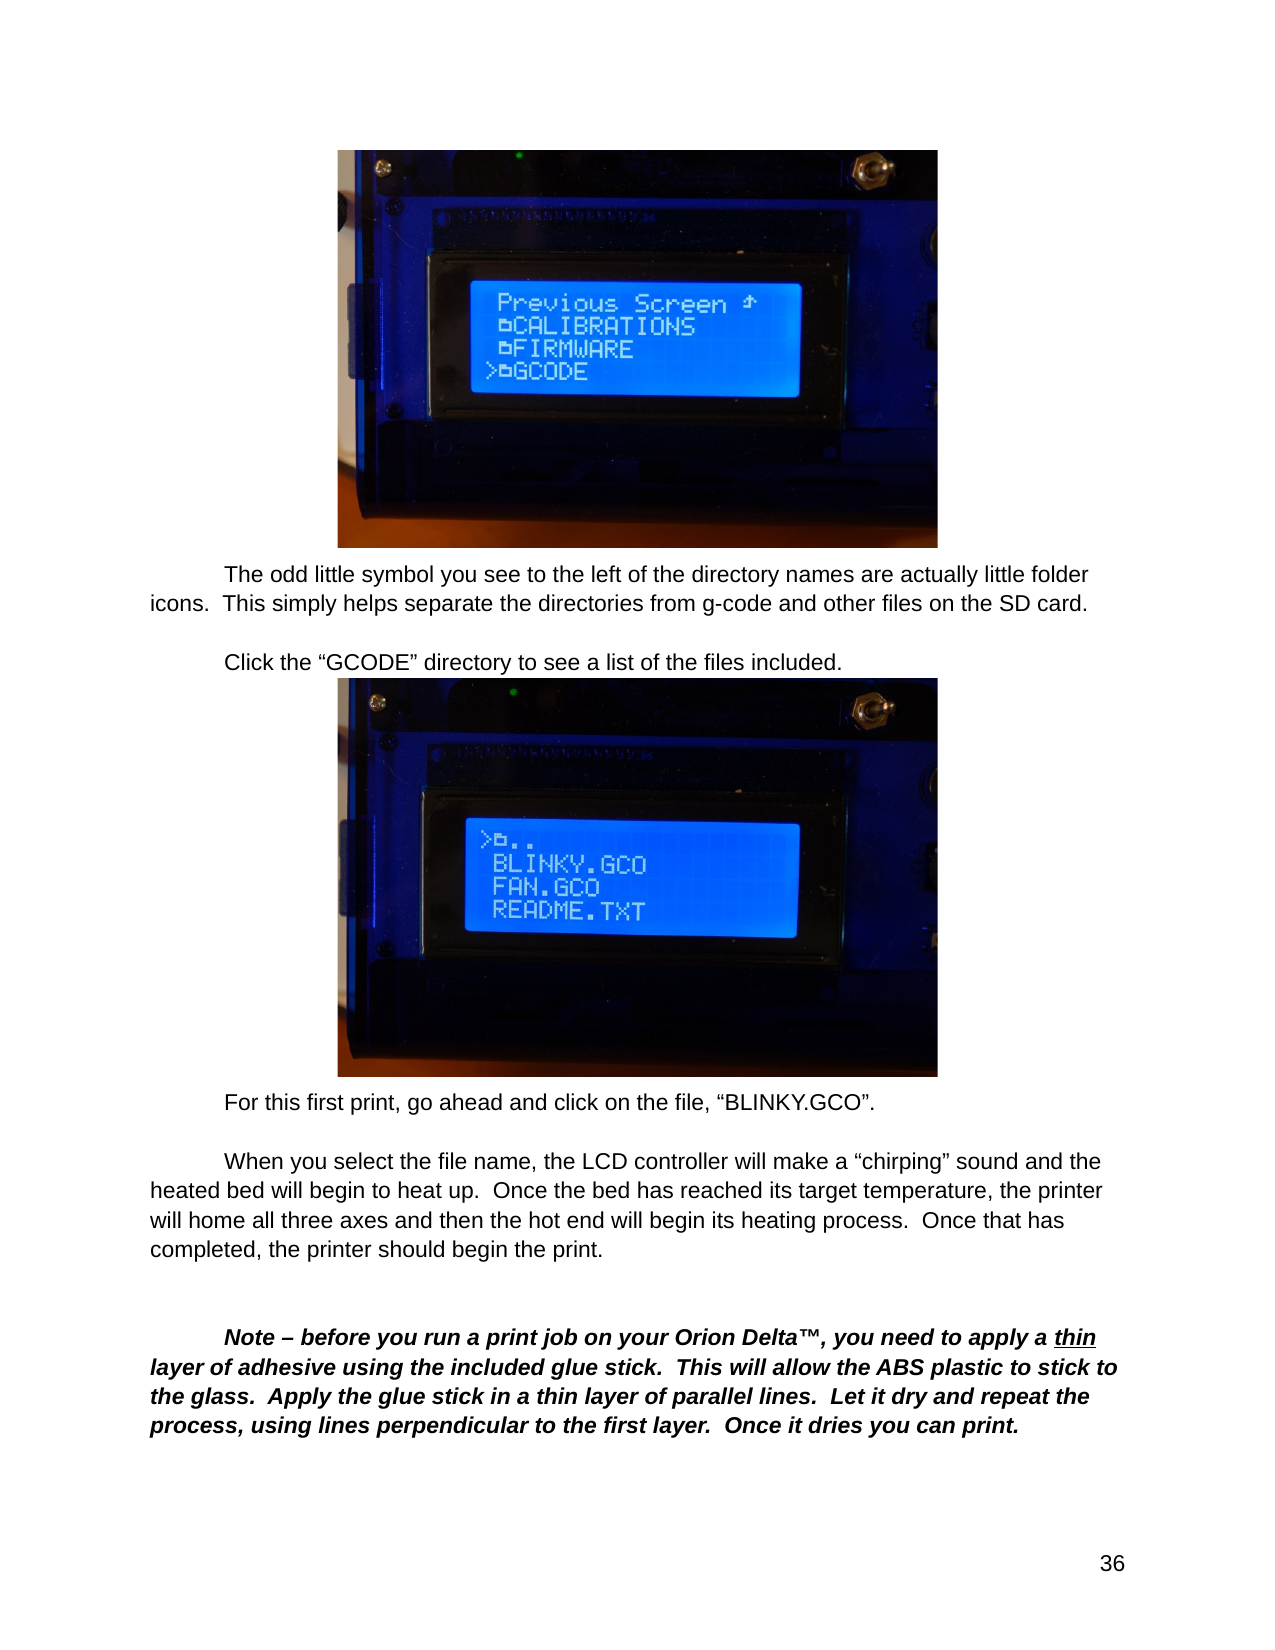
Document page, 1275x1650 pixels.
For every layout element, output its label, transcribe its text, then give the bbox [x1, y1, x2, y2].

text Note – before you run a print job on your Orion Delta™, you need to apply a thin layer of adhesive using the included glue stick. This will allow the ABS plastic to stick to the glass. Apply the glue stick in a thin layer of parallel lines. Let it dry and repeat the process, using lines perpendicular to the first layer. Once it dries you can print. [150, 1325, 1125, 1439]
text When you select the file name, the LCD controller will make a “chirping” sound and the heated bed will begin to heat up. Once the bed has reached its target temperature, the printer will home all three axes and then the hot end will begin its heating process. Once that has completed, the printer should begin the print. [150, 1149, 1125, 1262]
text Click the “GCODE” directory to see a list of the files included. [150, 649, 1125, 675]
picture [337, 678, 938, 1077]
picture [337, 150, 938, 548]
text The odd little symbol you see to the left of the directory names are actually little folder icons. This simply helps separate the directories from g-code and other files on the SD card. [150, 561, 1125, 616]
text For this first print, go ahead and click on the file, “BLINKY.GCO”. [150, 1090, 1125, 1116]
